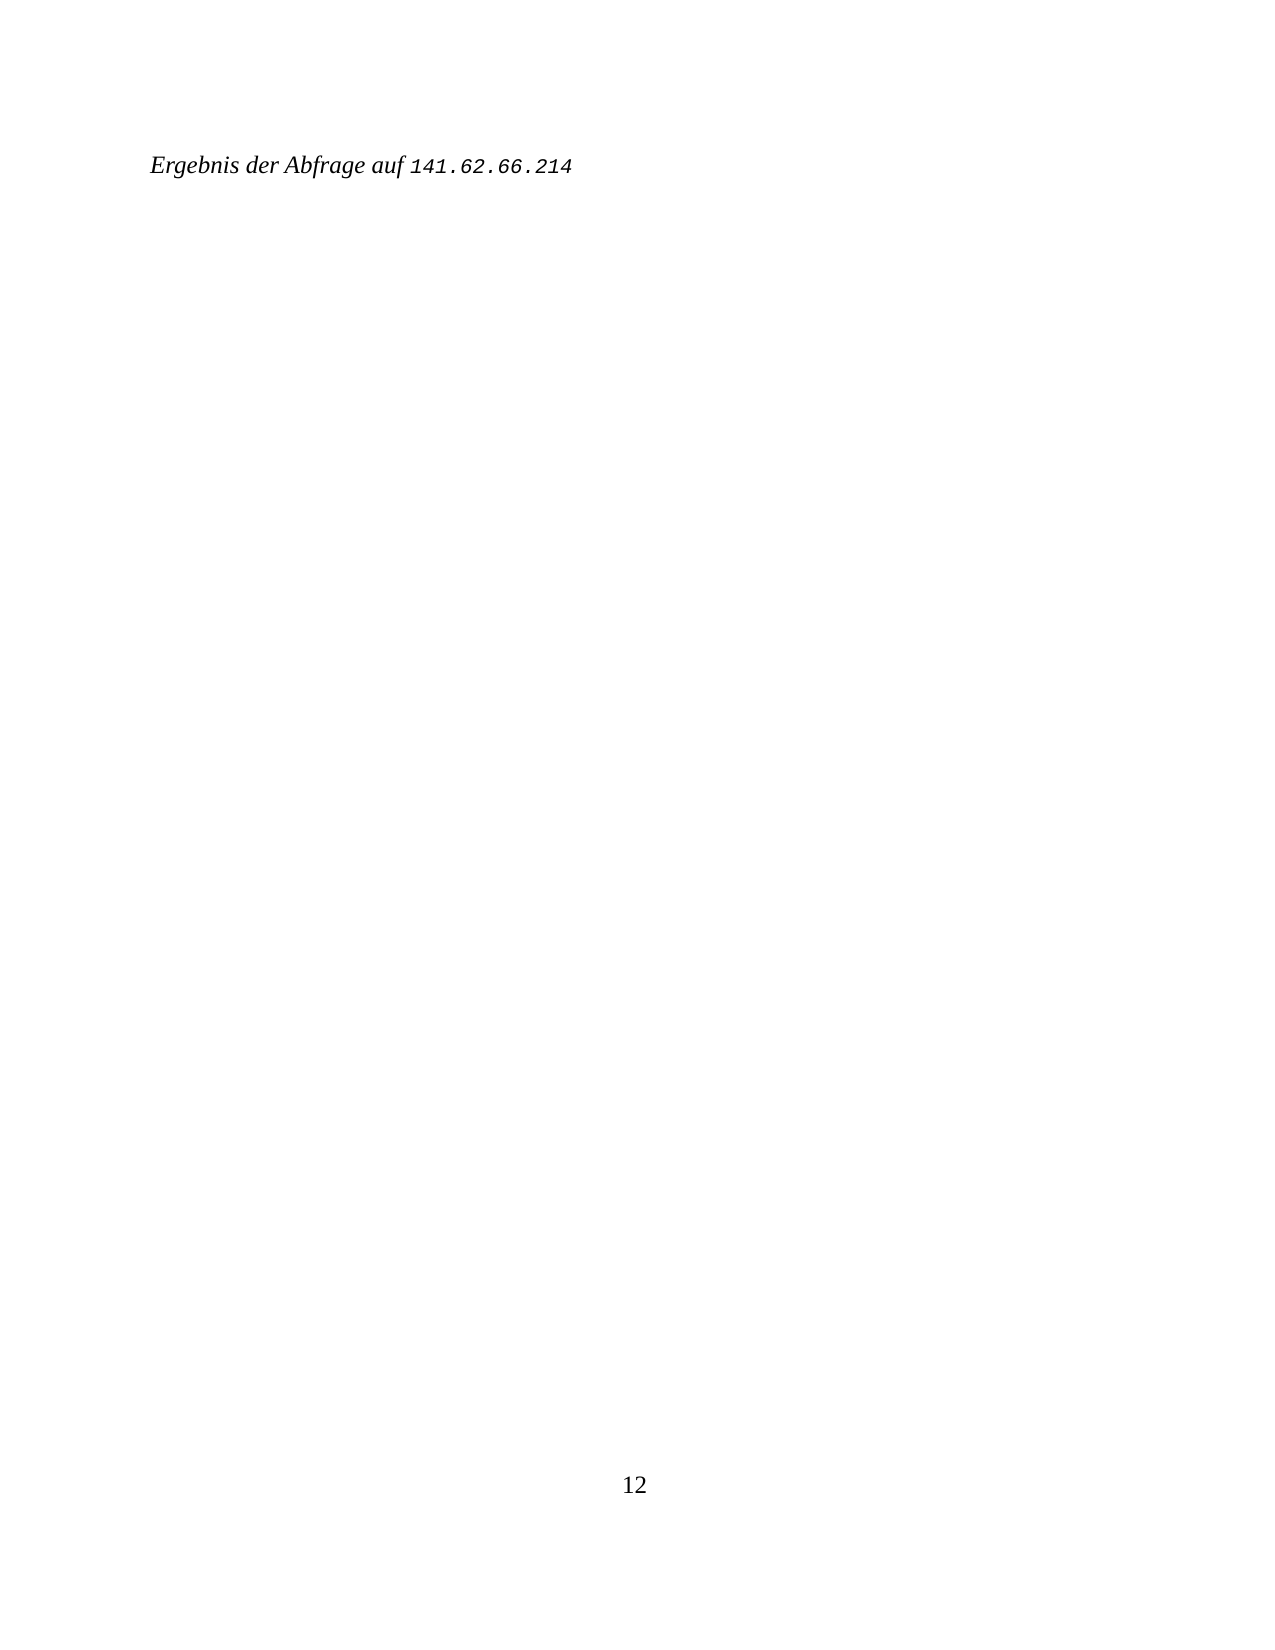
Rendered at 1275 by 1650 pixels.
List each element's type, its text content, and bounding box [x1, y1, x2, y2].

text Ergebnis der Abfrage auf 141.62.66.214 [150, 150, 1125, 179]
